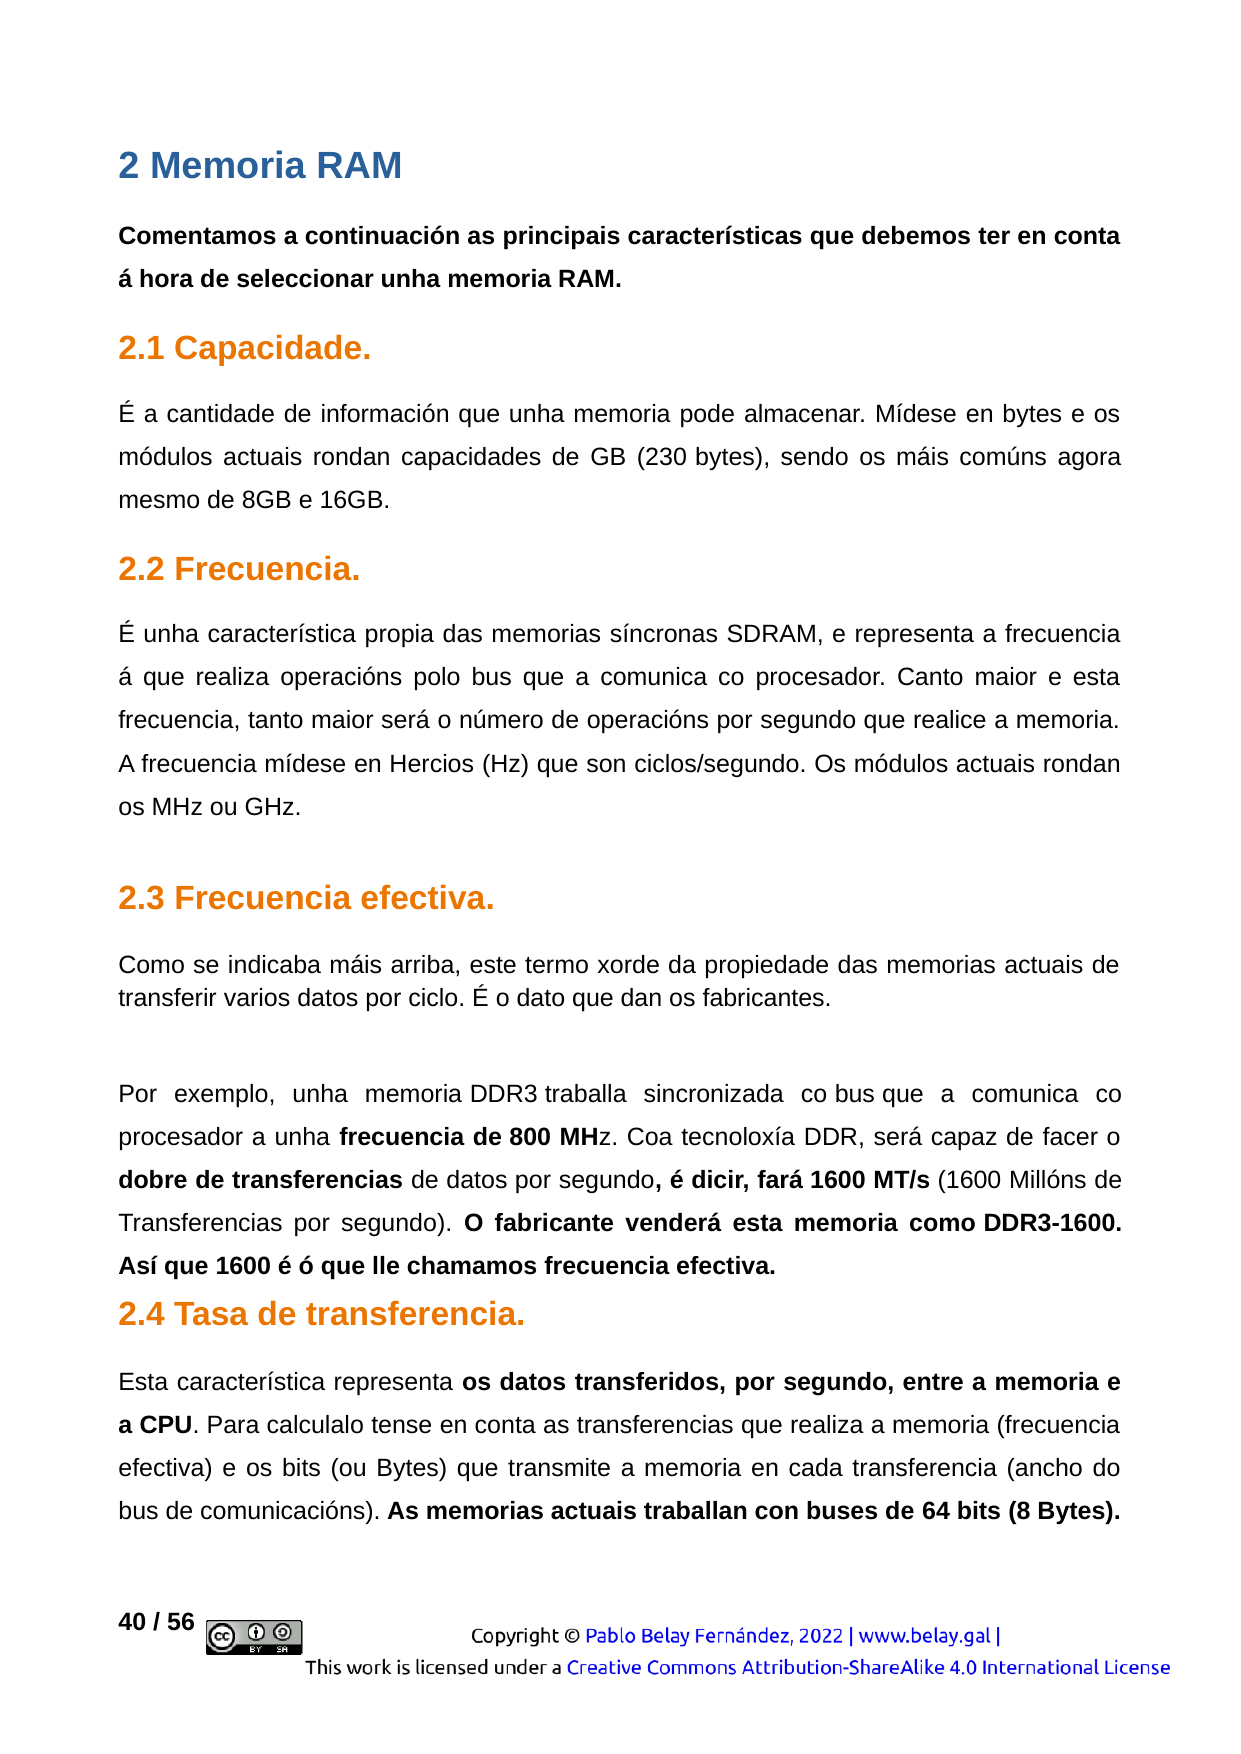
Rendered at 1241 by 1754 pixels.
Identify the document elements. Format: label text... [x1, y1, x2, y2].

text Como se indicaba máis arriba, este termo xorde da propiedade das memorias actuais de transferir varios datos por ciclo. É o dato que dan os fabricantes. [118, 950, 1122, 1012]
subtitle 2.4 Tasa de transferencia. [118, 1294, 1122, 1333]
text Esta característica representa os datos transferidos, por segundo, entre a memoria e a CPU. Para calculalo tense en conta as transferencias que realiza a memoria (frecuencia efectiva) e os bits (ou Bytes) que transmite a memoria en cada transferencia (ancho do bus de comunicacións). As memorias actuais traballan con buses de 64 bits (8 Bytes). [118, 1367, 1122, 1525]
subtitle 2 Memoria RAM [118, 143, 1122, 187]
text Comentamos a continuación as principais características que debemos ter en conta á hora de seleccionar unha memoria RAM. [118, 221, 1122, 293]
text É unha característica propia das memorias síncronas SDRAM, e representa a frecuencia á que realiza operacións polo bus que a comunica co procesador. Canto maior e esta frecuencia, tanto maior será o número de operacións por segundo que realice a memoria. A frecuencia mídese en Hercios (Hz) que son ciclos/segundo. Os módulos actuais rondan os MHz ou GHz. [118, 619, 1122, 820]
subtitle 2.3 Frecuencia efectiva. [118, 878, 1122, 917]
subtitle 2.2 Frecuencia. [118, 549, 1122, 587]
text Por exemplo, unha memoria DDR3 traballa sincronizada co bus que a comunica co procesador a unha frecuencia de 800 MHz. Coa tecnoloxía DDR, será capaz de facer o dobre de transferencias de datos por segundo, é dicir, fará 1600 MT/s (1600 Millóns de Transferencias por segundo). O fabricante venderá esta memoria como DDR3-1600. Así que 1600 é ó que lle chamamos frecuencia efectiva. [118, 1079, 1122, 1280]
picture [200, 1604, 1205, 1690]
text É a cantidade de información que unha memoria pode almacenar. Mídese en bytes e os módulos actuais rondan capacidades de GB (230 bytes), sendo os máis comúns agora mesmo de 8GB e 16GB. [118, 398, 1122, 513]
subtitle 2.1 Capacidade. [118, 328, 1122, 367]
